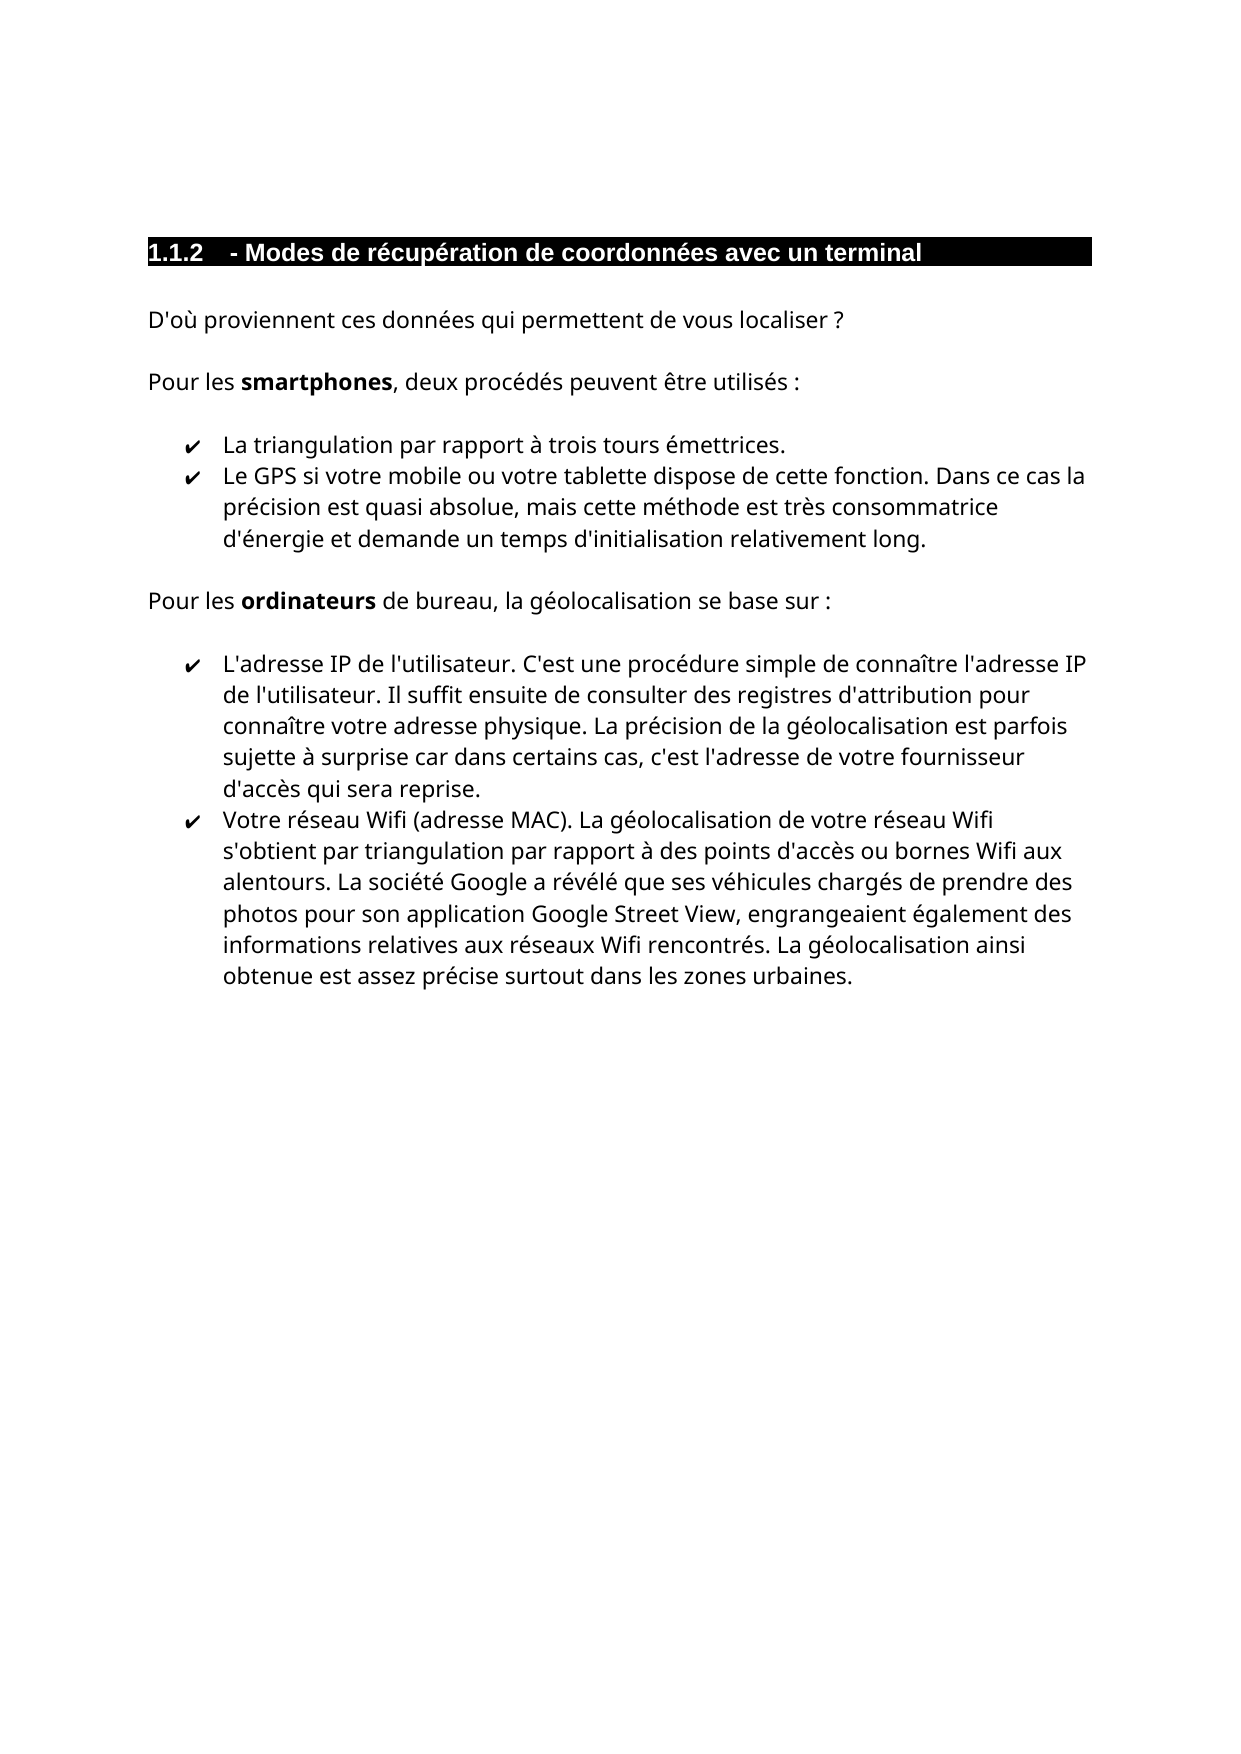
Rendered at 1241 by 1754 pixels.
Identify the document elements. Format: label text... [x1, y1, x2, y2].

list La triangulation par rapport à trois tours émettrices. [185, 429, 1092, 460]
list Votre réseau Wifi (adresse MAC). La géolocalisation de votre réseau Wifi s'obtient par triangulation par rapport à des points d'accès ou bornes Wifi aux alentours. La société Google a révélé que ses véhicules chargés de prendre des photos pour son application Google Street View, engrangeaient également des informations relatives aux réseaux Wifi rencontrés. La géolocalisation ainsi obtenue est assez précise surtout dans les zones urbaines. [185, 804, 1092, 991]
text Pour les ordinateurs de bureau, la géolocalisation se base sur : [148, 585, 1092, 616]
list Le GPS si votre mobile ou votre tablette dispose de cette fonction. Dans ce cas la précision est quasi absolue, mais cette méthode est très consommatrice d'énergie et demande un temps d'initialisation relativement long. [185, 460, 1092, 554]
list L'adresse IP de l'utilisateur. C'est une procédure simple de connaître l'adresse IP de l'utilisateur. Il suffit ensuite de consulter des registres d'attribution pour connaître votre adresse physique. La précision de la géolocalisation est parfois sujette à surprise car dans certains cas, c'est l'adresse de votre fournisseur d'accès qui sera reprise. [185, 647, 1092, 804]
text D'où proviennent ces données qui permettent de vous localiser ? [148, 304, 1092, 335]
text Pour les smartphones, deux procédés peuvent être utilisés : [148, 366, 1092, 397]
subtitle - Modes de récupération de coordonnées avec un terminal [148, 237, 1092, 266]
